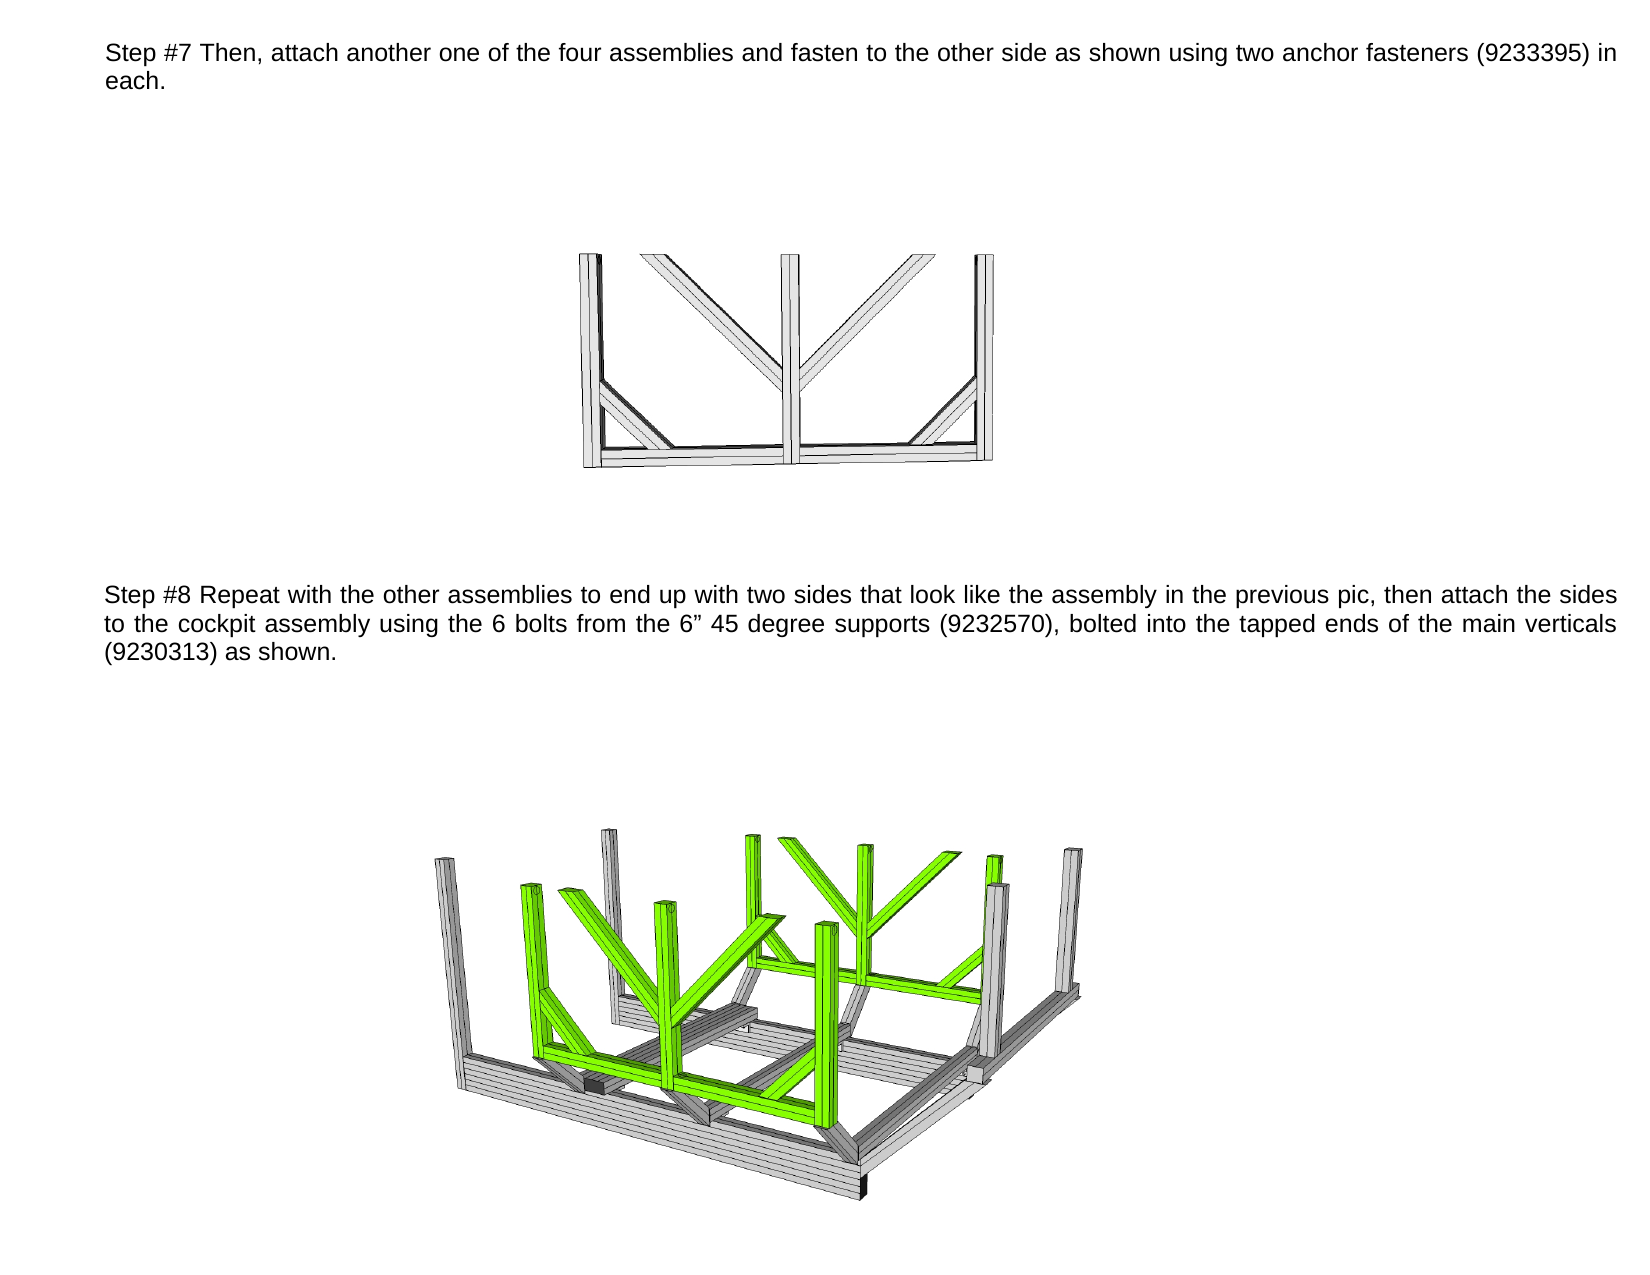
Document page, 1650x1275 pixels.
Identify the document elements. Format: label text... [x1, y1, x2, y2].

picture [399, 95, 1436, 580]
text Step #8 Repeat with the other assemblies to end up with two sides that look like the assembly in the previous pic, then attach the sides to the cockpit assembly using the 6 bolts from the 6” 45 degree supports (9232570), bolted into the tapped ends of the main verticals (9230313) as shown. [104, 580, 1620, 666]
text Step #7 Then, attach another one of the four assemblies and fasten to the other side as shown using two anchor fasteners (9233395) in each. [105, 37, 1620, 95]
picture [251, 694, 1365, 1229]
